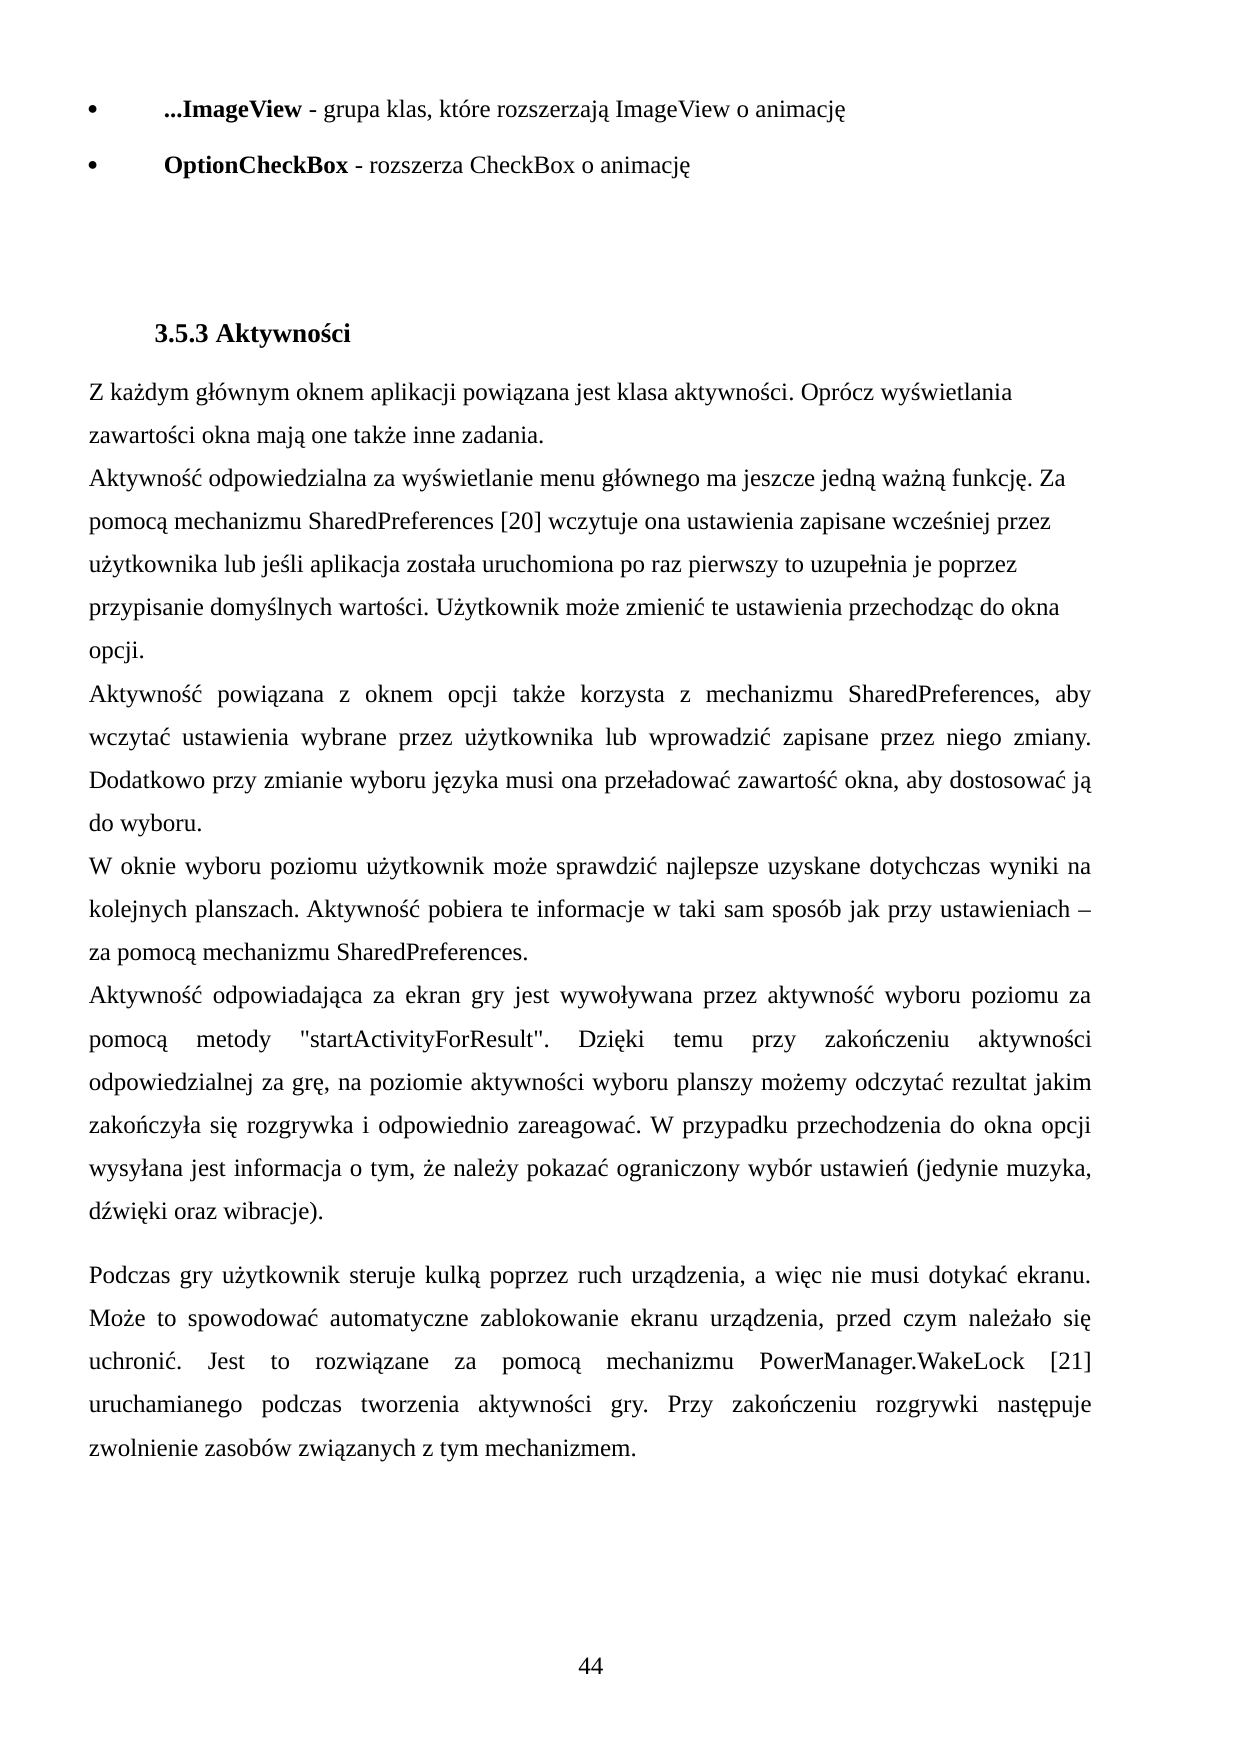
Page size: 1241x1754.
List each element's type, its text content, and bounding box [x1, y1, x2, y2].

list W oknie wyboru poziomu użytkownik może sprawdzić najlepsze uzyskane dotychczas wyniki na kolejnych planszach. Aktywność pobiera te informacje w taki sam sposób jak przy ustawieniach – za pomocą mechanizmu SharedPreferences. [88, 851, 1093, 966]
list OptionCheckBox - rozszerza CheckBox o animację [88, 150, 1093, 179]
text Aktywność odpowiedzialna za wyświetlanie menu głównego ma jeszcze jedną ważną funkcję. Za pomocą mechanizmu SharedPreferences [20] wczytuje ona ustawienia zapisane wcześniej przez użytkownika lub jeśli aplikacja została uruchomiona po raz pierwszy to uzupełnia je poprzez przypisanie domyślnych wartości. Użytkownik może zmienić te ustawienia przechodząc do okna opcji. [88, 463, 1093, 664]
list Aktywność powiązana z oknem opcji także korzysta z mechanizmu SharedPreferences, aby wczytać ustawienia wybrane przez użytkownika lub wprowadzić zapisane przez niego zmiany. Dodatkowo przy zmianie wyboru języka musi ona przeładować zawartość okna, aby dostosować ją do wyboru. [88, 679, 1093, 837]
text Podczas gry użytkownik steruje kulką poprzez ruch urządzenia, a więc nie musi dotykać ekranu. Może to spowodować automatyczne zablokowanie ekranu urządzenia, przed czym należało się uchronić. Jest to rozwiązane za pomocą mechanizmu PowerManager.WakeLock [21] uruchamianego podczas tworzenia aktywności gry. Przy zakończeniu rozgrywki następuje zwolnienie zasobów związanych z tym mechanizmem. [88, 1260, 1093, 1461]
subtitle Aktywności [148, 317, 1093, 348]
text Z każdym głównym oknem aplikacji powiązana jest klasa aktywności. Oprócz wyświetlania zawartości okna mają one także inne zadania. [88, 377, 1093, 449]
text Aktywność odpowiadająca za ekran gry jest wywoływana przez aktywność wyboru poziomu za pomocą metody "startActivityForResult". Dzięki temu przy zakończeniu aktywności odpowiedzialnej za grę, na poziomie aktywności wyboru planszy możemy odczytać rezultat jakim zakończyła się rozgrywka i odpowiednio zareagować. W przypadku przechodzenia do okna opcji wysyłana jest informacja o tym, że należy pokazać ograniczony wybór ustawień (jedynie muzyka, dźwięki oraz wibracje). [88, 981, 1093, 1225]
list ...ImageView - grupa klas, które rozszerzają ImageView o animację [88, 94, 1093, 123]
